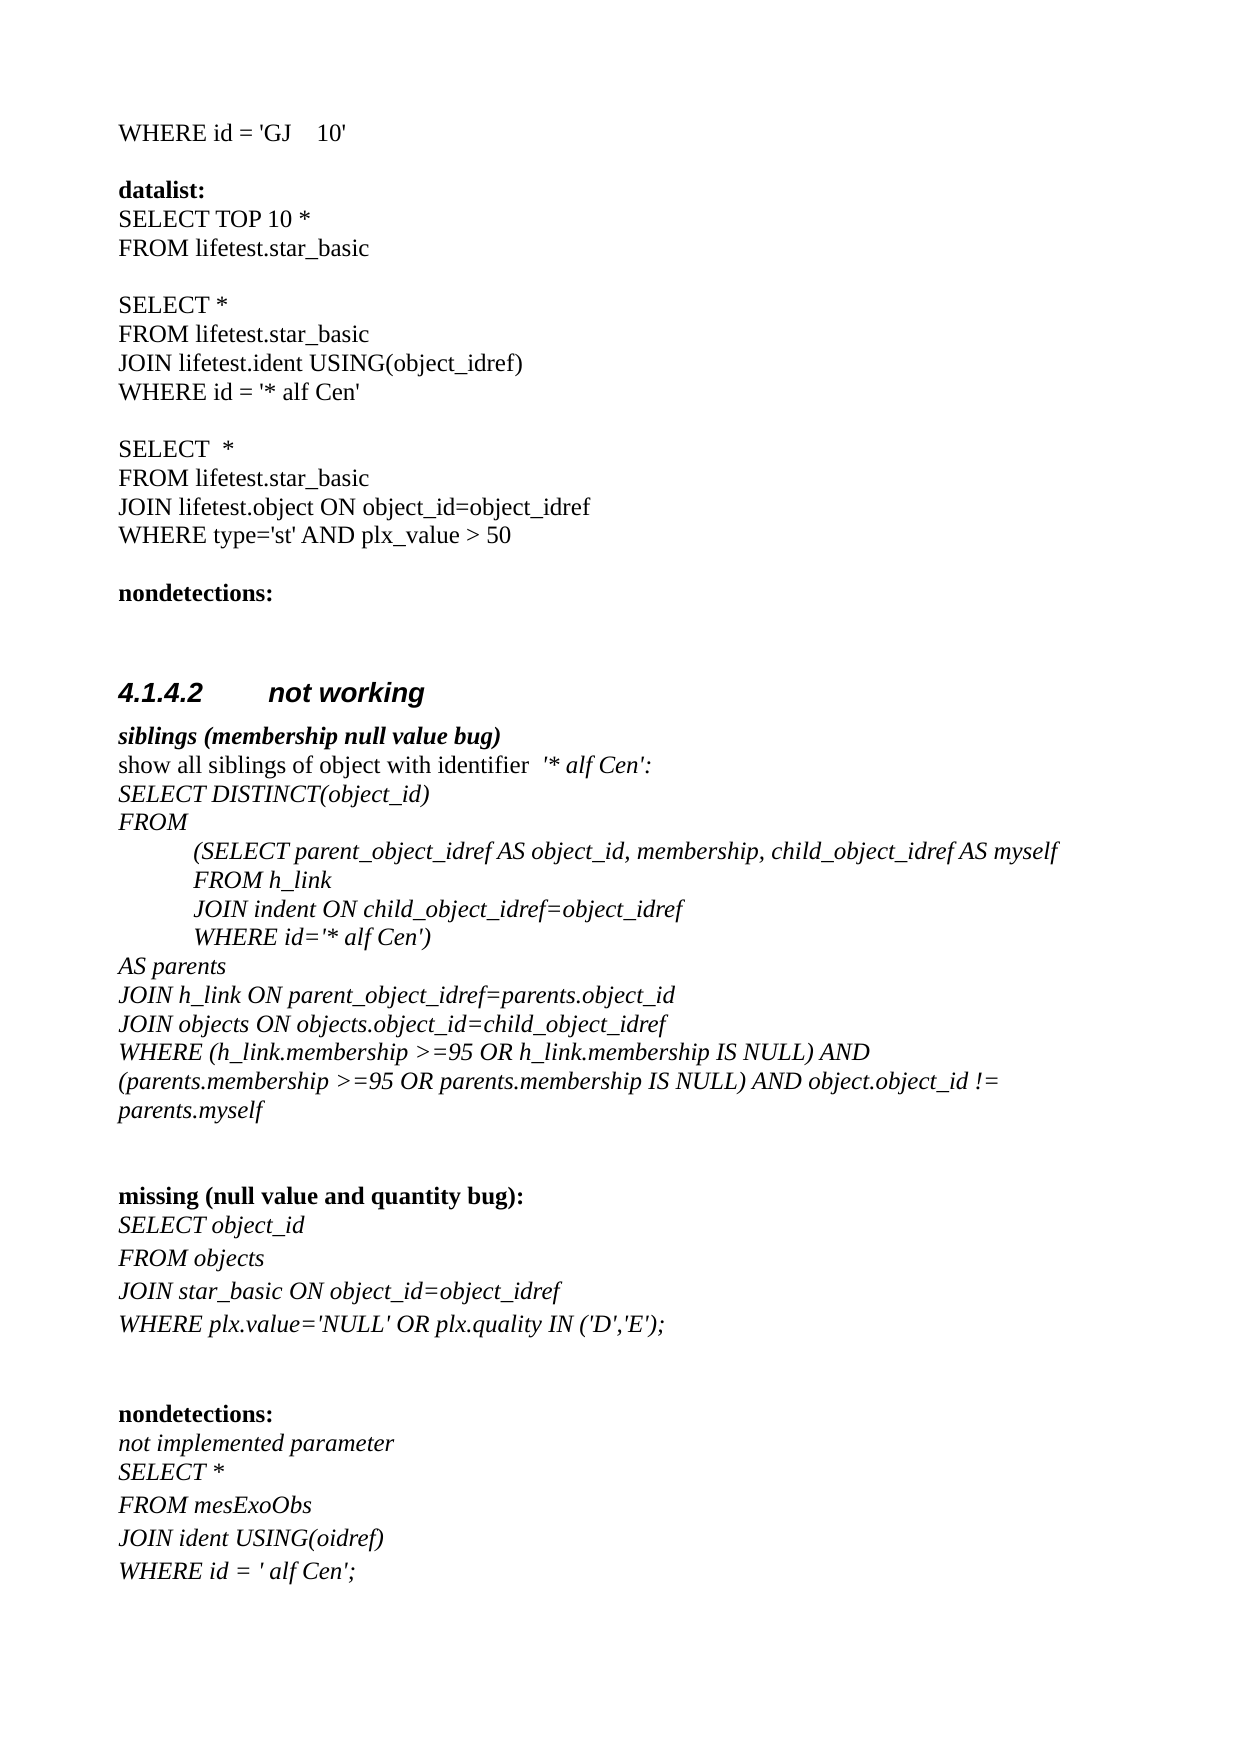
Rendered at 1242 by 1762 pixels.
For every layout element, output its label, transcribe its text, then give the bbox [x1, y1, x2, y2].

text SELECT * [118, 291, 1124, 319]
text SELECT TOP 10 * [118, 204, 1124, 233]
text show all siblings of object with identifier '* alf Cen': [118, 750, 1124, 779]
subtitle not working [118, 677, 1124, 709]
text JOIN indent ON child_object_idref=object_idref [118, 894, 1065, 922]
text FROM lifetest.star_basic [118, 319, 1124, 348]
text nondetections: [118, 1399, 1124, 1428]
text WHERE plx.value='NULL' OR plx.quality IN ('D','E'); [118, 1309, 1124, 1338]
text SELECT * [118, 434, 1124, 463]
text JOIN objects ON objects.object_id=child_object_idref [118, 1009, 1065, 1037]
text nondetections: [118, 578, 1124, 607]
text not implemented parameter [118, 1428, 1124, 1457]
text SELECT DISTINCT(object_id) [118, 779, 1065, 807]
text FROM lifetest.star_basic [118, 463, 1124, 492]
text WHERE id = ' alf Cen'; [118, 1556, 1124, 1585]
text JOIN ident USING(oidref) [118, 1523, 1124, 1552]
text FROM mesExoObs [118, 1490, 1124, 1519]
text WHERE id = '* alf Cen' [118, 377, 1124, 406]
text WHERE id='* alf Cen') [118, 922, 1065, 951]
text FROM objects [118, 1243, 1124, 1272]
text WHERE id = 'GJ 10' [118, 118, 1124, 147]
text WHERE (h_link.membership >=95 OR h_link.membership IS NULL) AND (parents.membership >=95 OR parents.membership IS NULL) AND object.object_id != parents.myself [118, 1037, 1065, 1124]
text SELECT * [118, 1457, 1124, 1486]
text JOIN star_basic ON object_id=object_idref [118, 1276, 1124, 1305]
text FROM [118, 807, 1065, 836]
text FROM h_link [118, 865, 1065, 894]
text JOIN lifetest.object ON object_id=object_idref [118, 492, 1124, 521]
text (SELECT parent_object_idref AS object_id, membership, child_object_idref AS myself [118, 836, 1065, 865]
text SELECT object_id [118, 1210, 1124, 1239]
text missing (null value and quantity bug): [118, 1181, 1124, 1210]
text siblings (membership null value bug) [118, 721, 1124, 750]
text JOIN h_link ON parent_object_idref=parents.object_id [118, 980, 1065, 1009]
text AS parents [118, 951, 1065, 980]
text JOIN lifetest.ident USING(object_idref) [118, 348, 1124, 377]
text WHERE type='st' AND plx_value > 50 [118, 521, 1124, 549]
text FROM lifetest.star_basic [118, 233, 1124, 262]
text datalist: [118, 176, 1124, 204]
